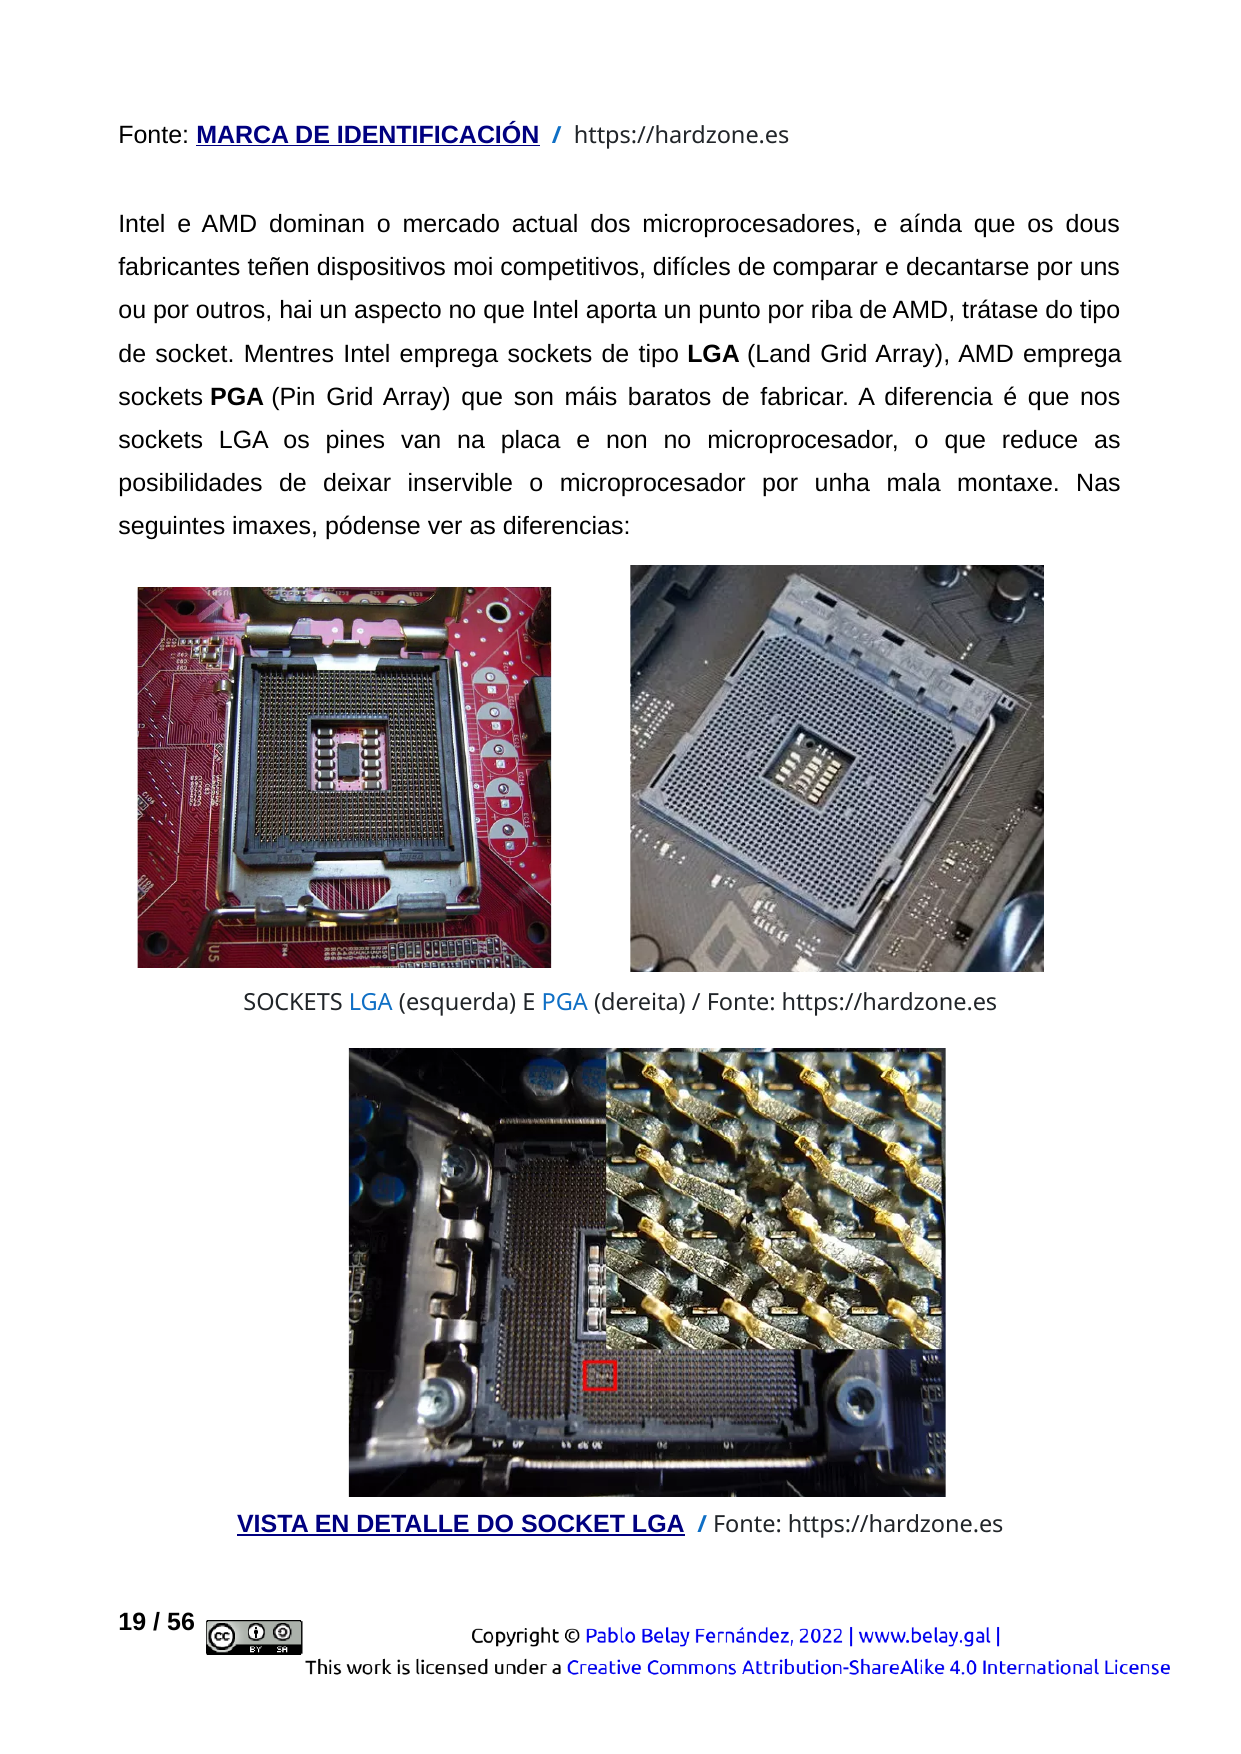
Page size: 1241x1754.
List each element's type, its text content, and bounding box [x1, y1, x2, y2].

text SOCKETS LGA (esquerda) E PGA (dereita) / Fonte: https://hardzone.es [118, 985, 1122, 1017]
picture [630, 565, 1044, 972]
picture [200, 1604, 1205, 1690]
text Fonte: MARCA DE IDENTIFICACIÓN / https://hardzone.es [118, 118, 1122, 150]
picture [137, 587, 552, 968]
text Intel e AMD dominan o mercado actual dos microprocesadores, e aínda que os dous fabricantes teñen dispositivos moi competitivos, difícles de comparar e decantarse por uns ou por outros, hai un aspecto no que Intel aporta un punto por riba de AMD, trátase do tipo de socket. Mentres Intel emprega sockets de tipo LGA (Land Grid Array), AMD emprega sockets PGA (Pin Grid Array) que son máis baratos de fabricar. A diferencia é que nos sockets LGA os pines van na placa e non no microprocesador, o que reduce as posibilidades de deixar inservible o microprocesador por unha mala montaxe. Nas seguintes imaxes, pódense ver as diferencias: [118, 209, 1122, 540]
text VISTA EN DETALLE DO SOCKET LGA / Fonte: https://hardzone.es [118, 1508, 1122, 1540]
picture [348, 1048, 946, 1497]
